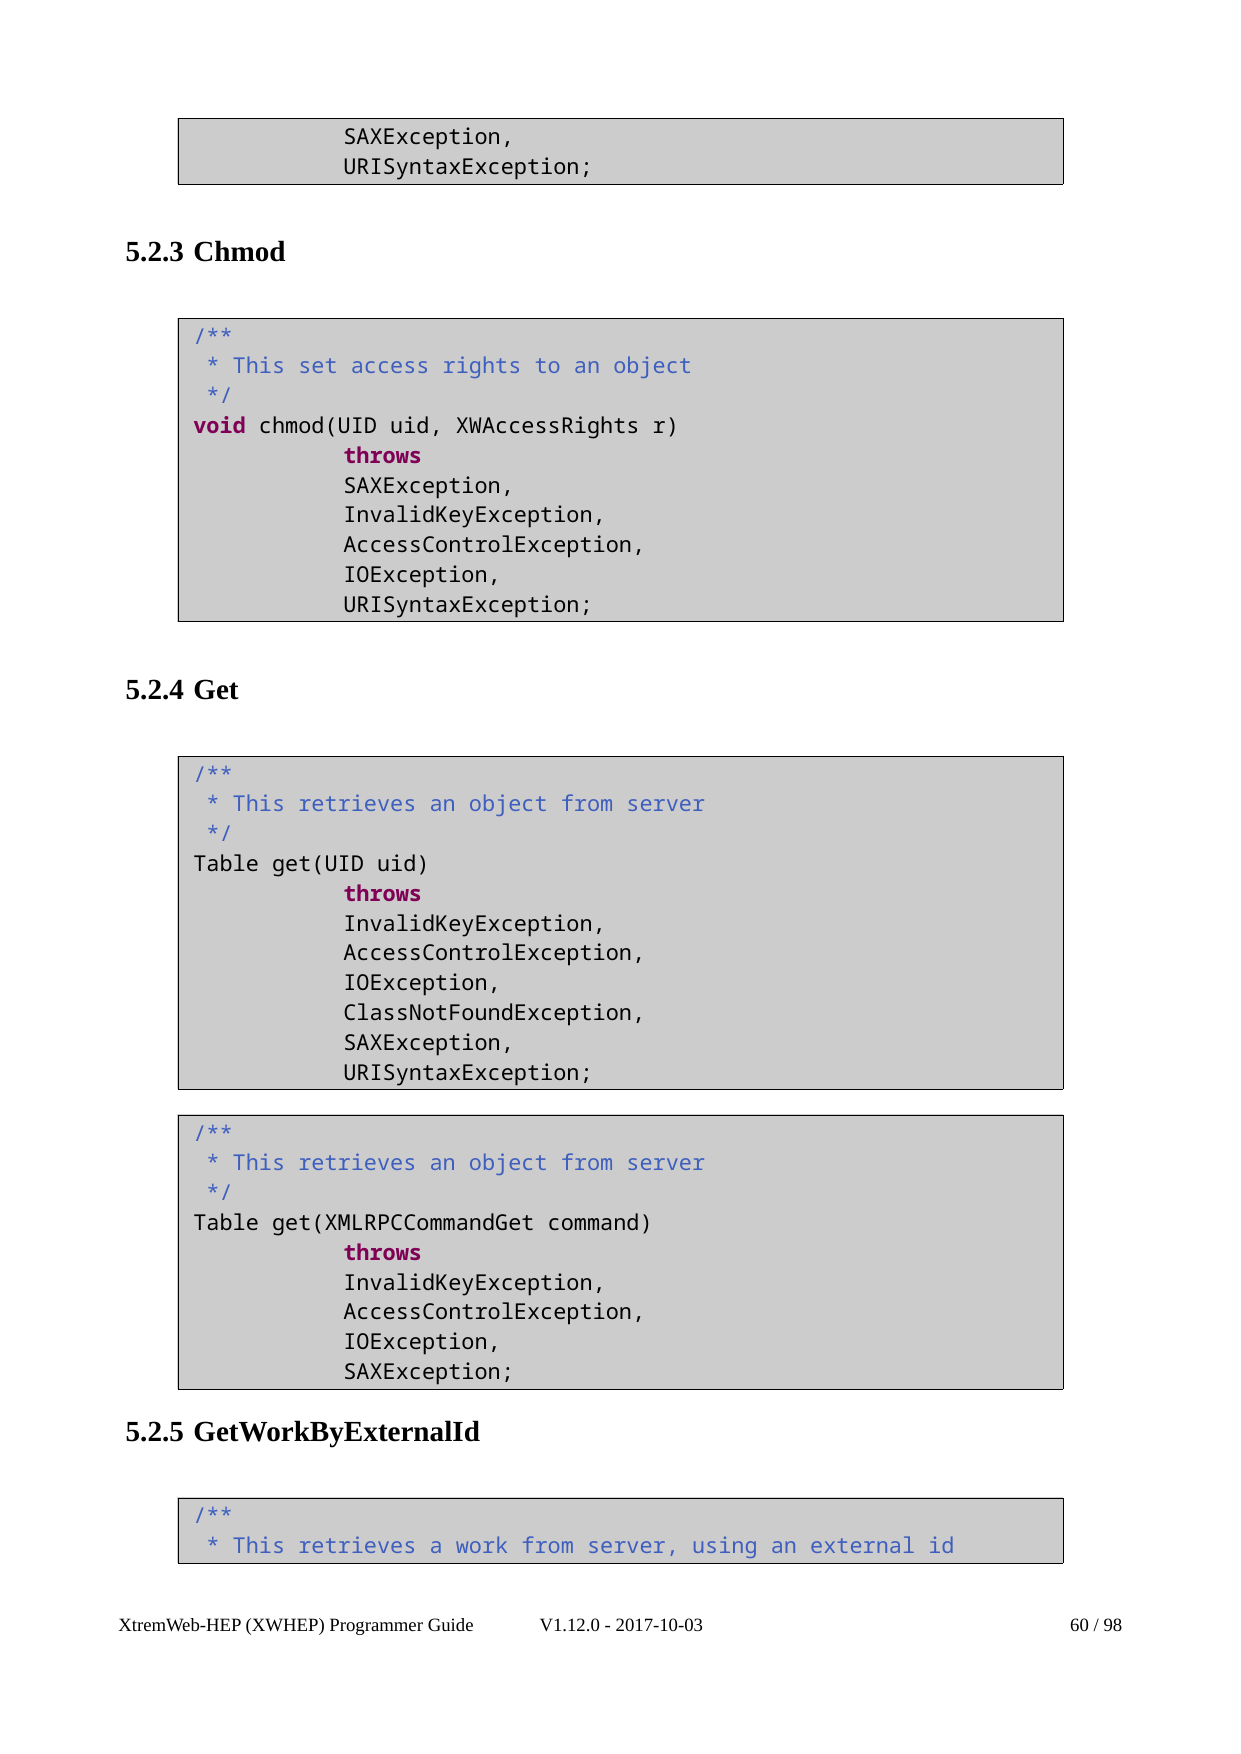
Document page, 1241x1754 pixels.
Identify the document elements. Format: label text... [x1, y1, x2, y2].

text URISyntaxException; [179, 1053, 1063, 1089]
text InvalidKeyException, [179, 1263, 1063, 1293]
text URISyntaxException; [179, 148, 1063, 184]
text throws [179, 875, 1063, 904]
text /** [179, 1499, 1063, 1527]
text /** [179, 319, 1063, 347]
text SAXException, [179, 467, 1063, 496]
text */ [179, 377, 1063, 407]
text SAXException; [179, 1353, 1063, 1389]
text URISyntaxException; [179, 586, 1063, 621]
text * This retrieves a work from server, using an external id [179, 1527, 1063, 1563]
text */ [179, 815, 1063, 845]
text throws [179, 437, 1063, 467]
text SAXException, [179, 119, 1063, 148]
text Table get(XMLRPCCommandGet command) [179, 1204, 1063, 1234]
text ClassNotFoundException, [179, 994, 1063, 1024]
text InvalidKeyException, [179, 496, 1063, 526]
text * This retrieves an object from server [179, 1144, 1063, 1174]
text IOException, [179, 1323, 1063, 1353]
text IOException, [179, 964, 1063, 994]
text * This set access rights to an object [179, 347, 1063, 377]
text /** [179, 757, 1063, 785]
text AccessControlException, [179, 1293, 1063, 1323]
subtitle GetWorkByExternalId [118, 1414, 1122, 1447]
text InvalidKeyException, [179, 904, 1063, 934]
text AccessControlException, [179, 934, 1063, 964]
text AccessControlException, [179, 526, 1063, 556]
text void chmod(UID uid, XWAccessRights r) [179, 407, 1063, 437]
text Table get(UID uid) [179, 845, 1063, 875]
subtitle Chmod [118, 234, 1122, 267]
text SAXException, [179, 1024, 1063, 1053]
text throws [179, 1234, 1063, 1263]
text /** [179, 1116, 1063, 1144]
text IOException, [179, 556, 1063, 586]
text */ [179, 1174, 1063, 1204]
text * This retrieves an object from server [179, 785, 1063, 815]
subtitle Get [118, 672, 1122, 705]
